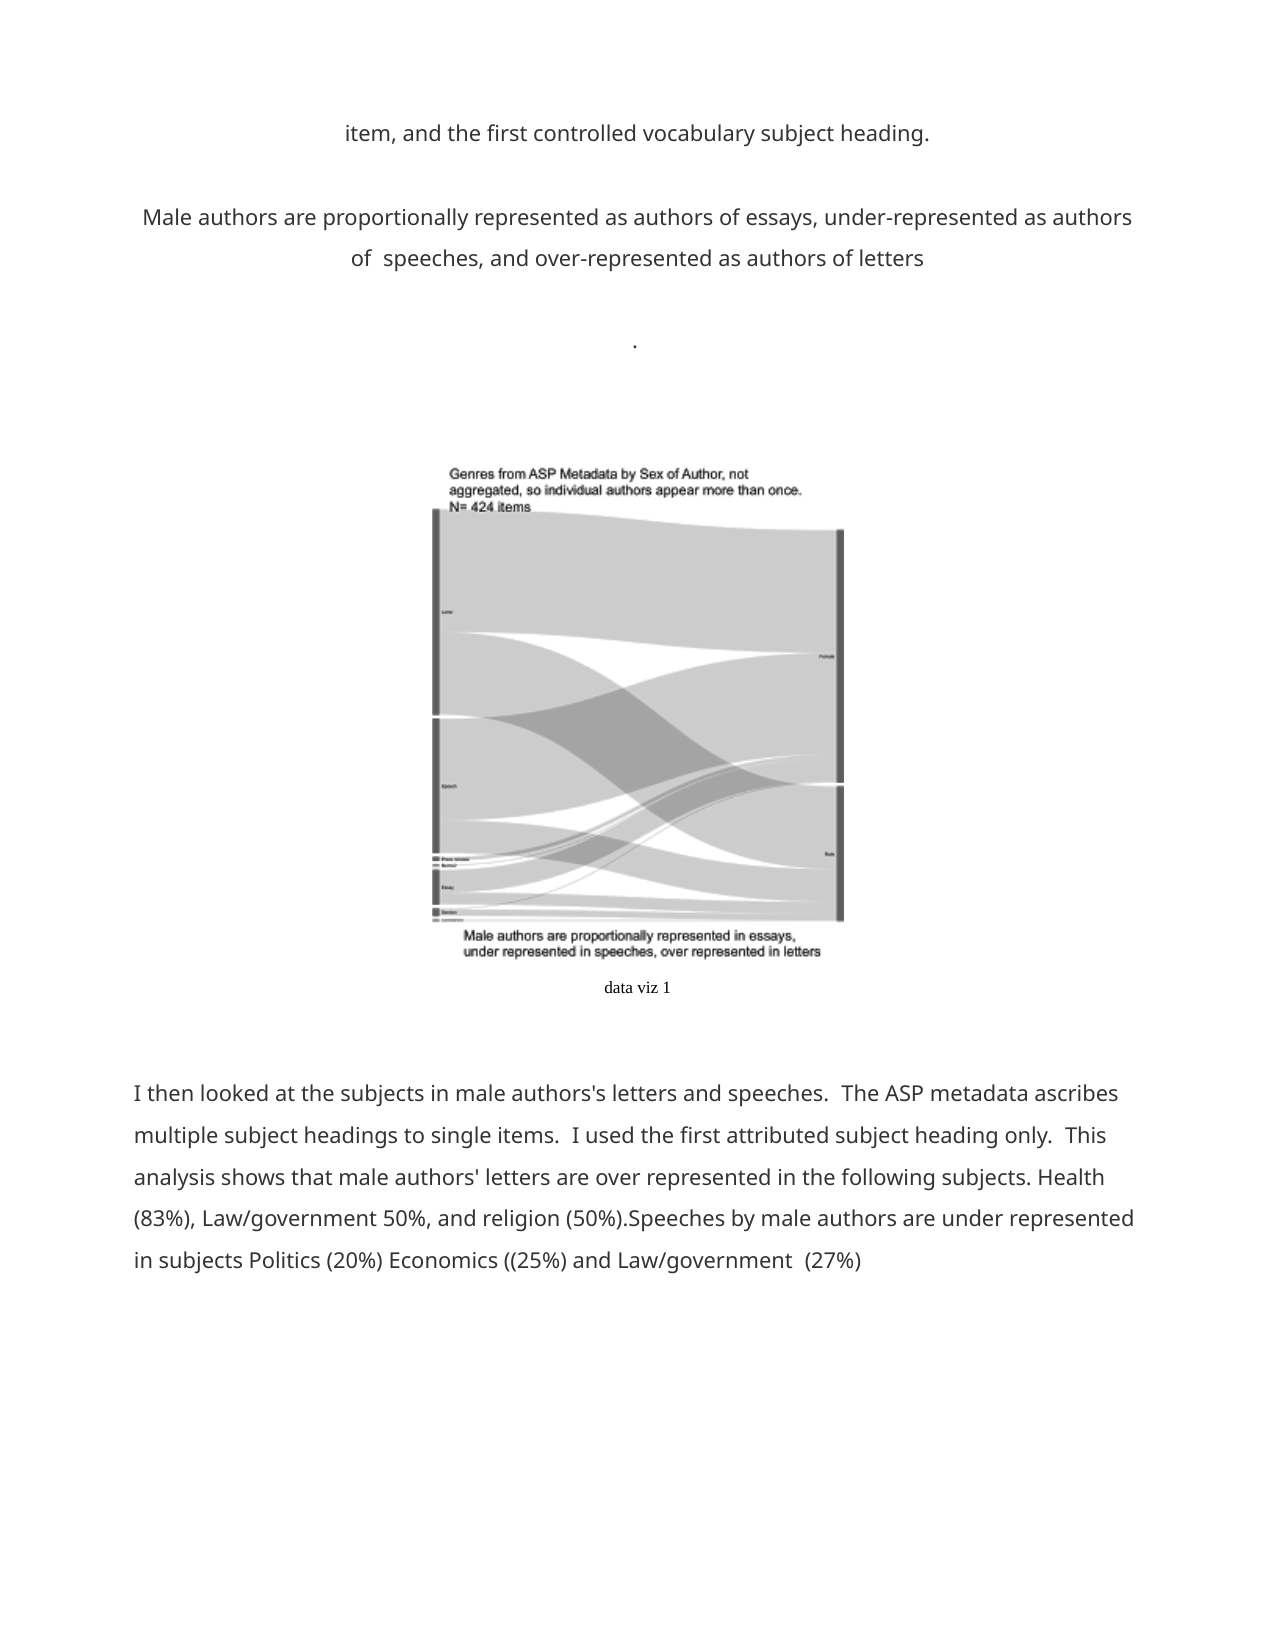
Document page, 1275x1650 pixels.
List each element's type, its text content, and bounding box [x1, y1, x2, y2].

text item, and the first controlled vocabulary subject heading. Male authors are proportionally represented as authors of essays, under-represented as authors of speeches, and over-represented as authors of letters [118, 118, 1157, 313]
text . [134, 324, 1141, 354]
text I then looked at the subjects in male authors's letters and speeches. The ASP metadata ascribes multiple subject headings to single items. I used the first attributed subject heading only. This analysis shows that male authors' letters are over represented in the following subjects. Health (83%), Law/government 50%, and religion (50%).Speeches by male authors are under represented in subjects Politics (20%) Economics ((25%) and Law/government (27%) [134, 1078, 1141, 1274]
picture [431, 462, 844, 963]
table_cell data viz 1 [414, 978, 861, 998]
table_header [414, 447, 861, 978]
